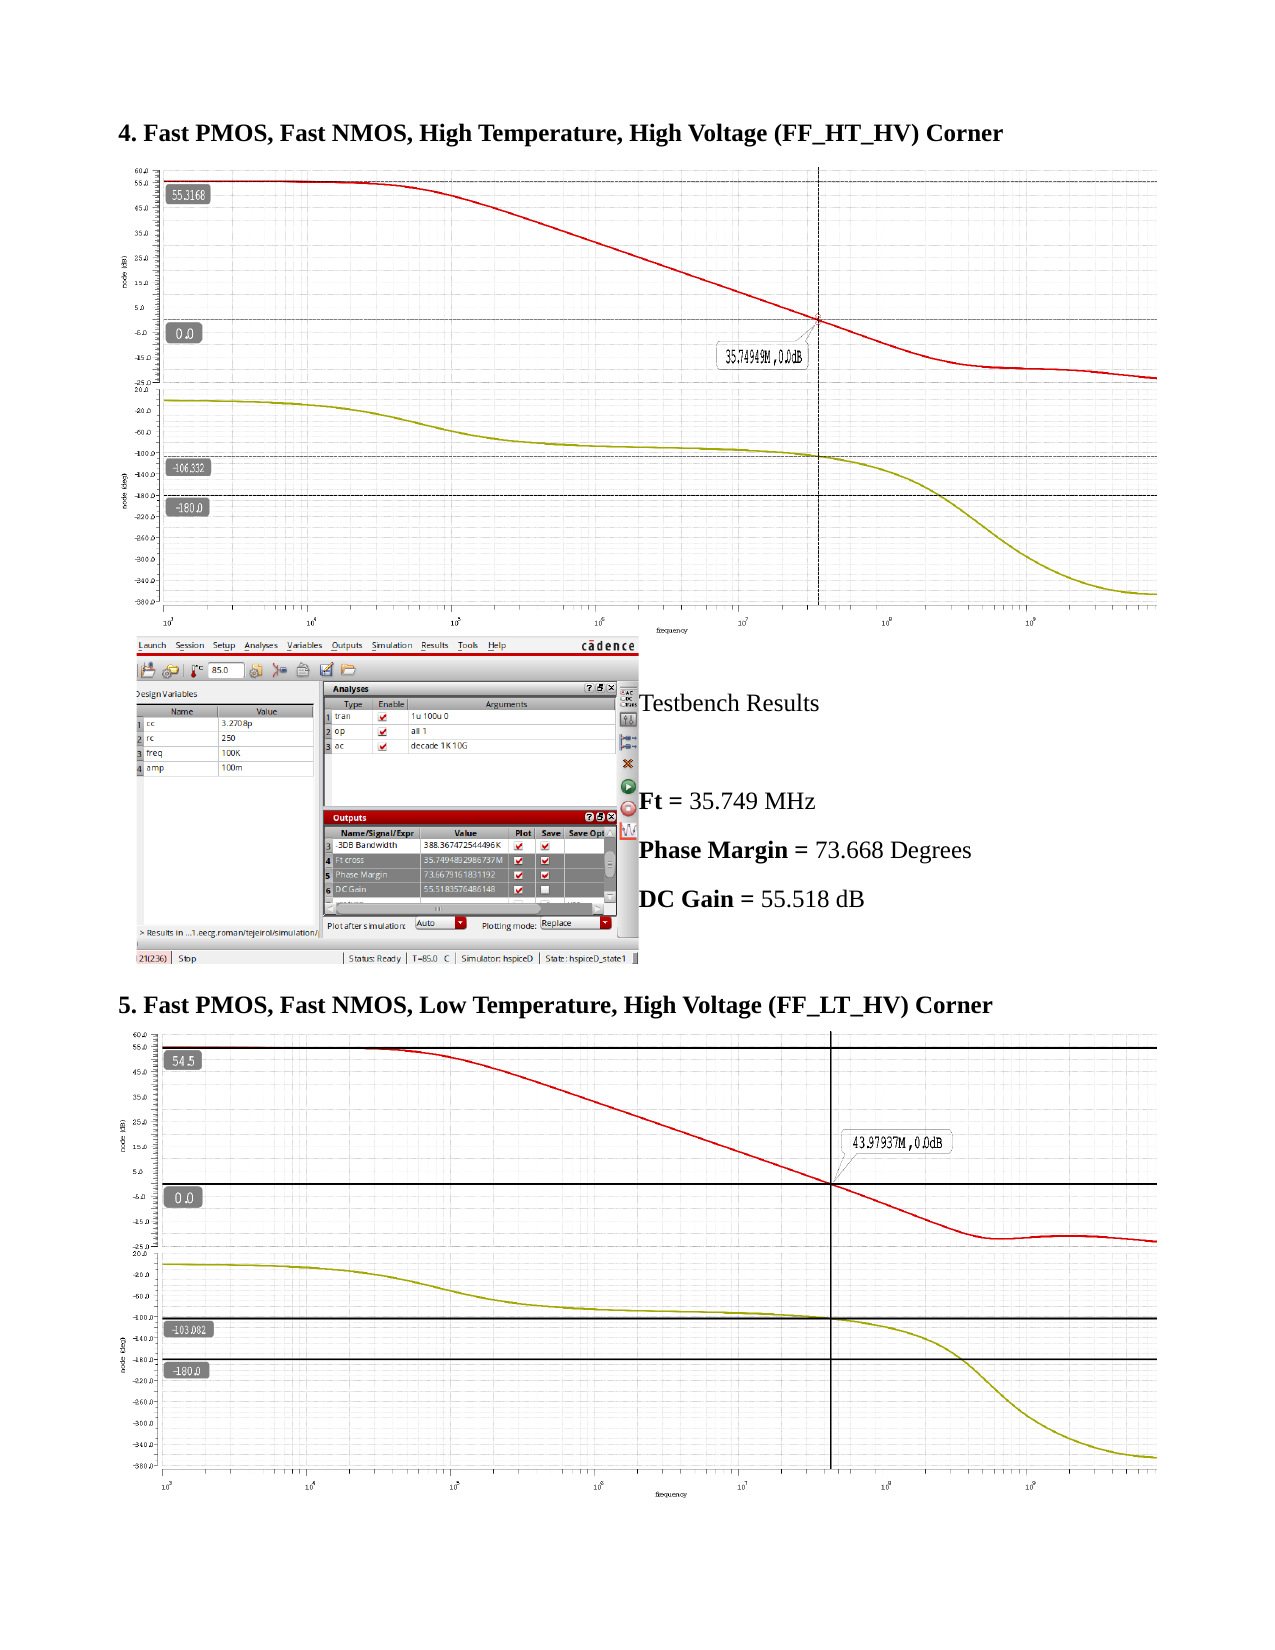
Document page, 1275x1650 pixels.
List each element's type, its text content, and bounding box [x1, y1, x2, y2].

text [118, 786, 136, 815]
text 5. Fast PMOS, Fast NMOS, Low Temperature, High Voltage (FF_LT_HV) Corner [118, 991, 1157, 1019]
text Ft = 35.749 MHz [639, 786, 1157, 815]
picture [136, 636, 639, 964]
text Phase Margin = 73.668 Degrees [639, 835, 1157, 864]
text [118, 688, 136, 717]
picture [118, 167, 1157, 634]
picture [118, 1031, 1157, 1498]
text DC Gain = 55.518 dB [639, 884, 1157, 913]
text [118, 884, 136, 913]
text 4. Fast PMOS, Fast NMOS, High Temperature, High Voltage (FF_HT_HV) Corner [118, 118, 1157, 147]
text Testbench Results [639, 688, 1157, 717]
